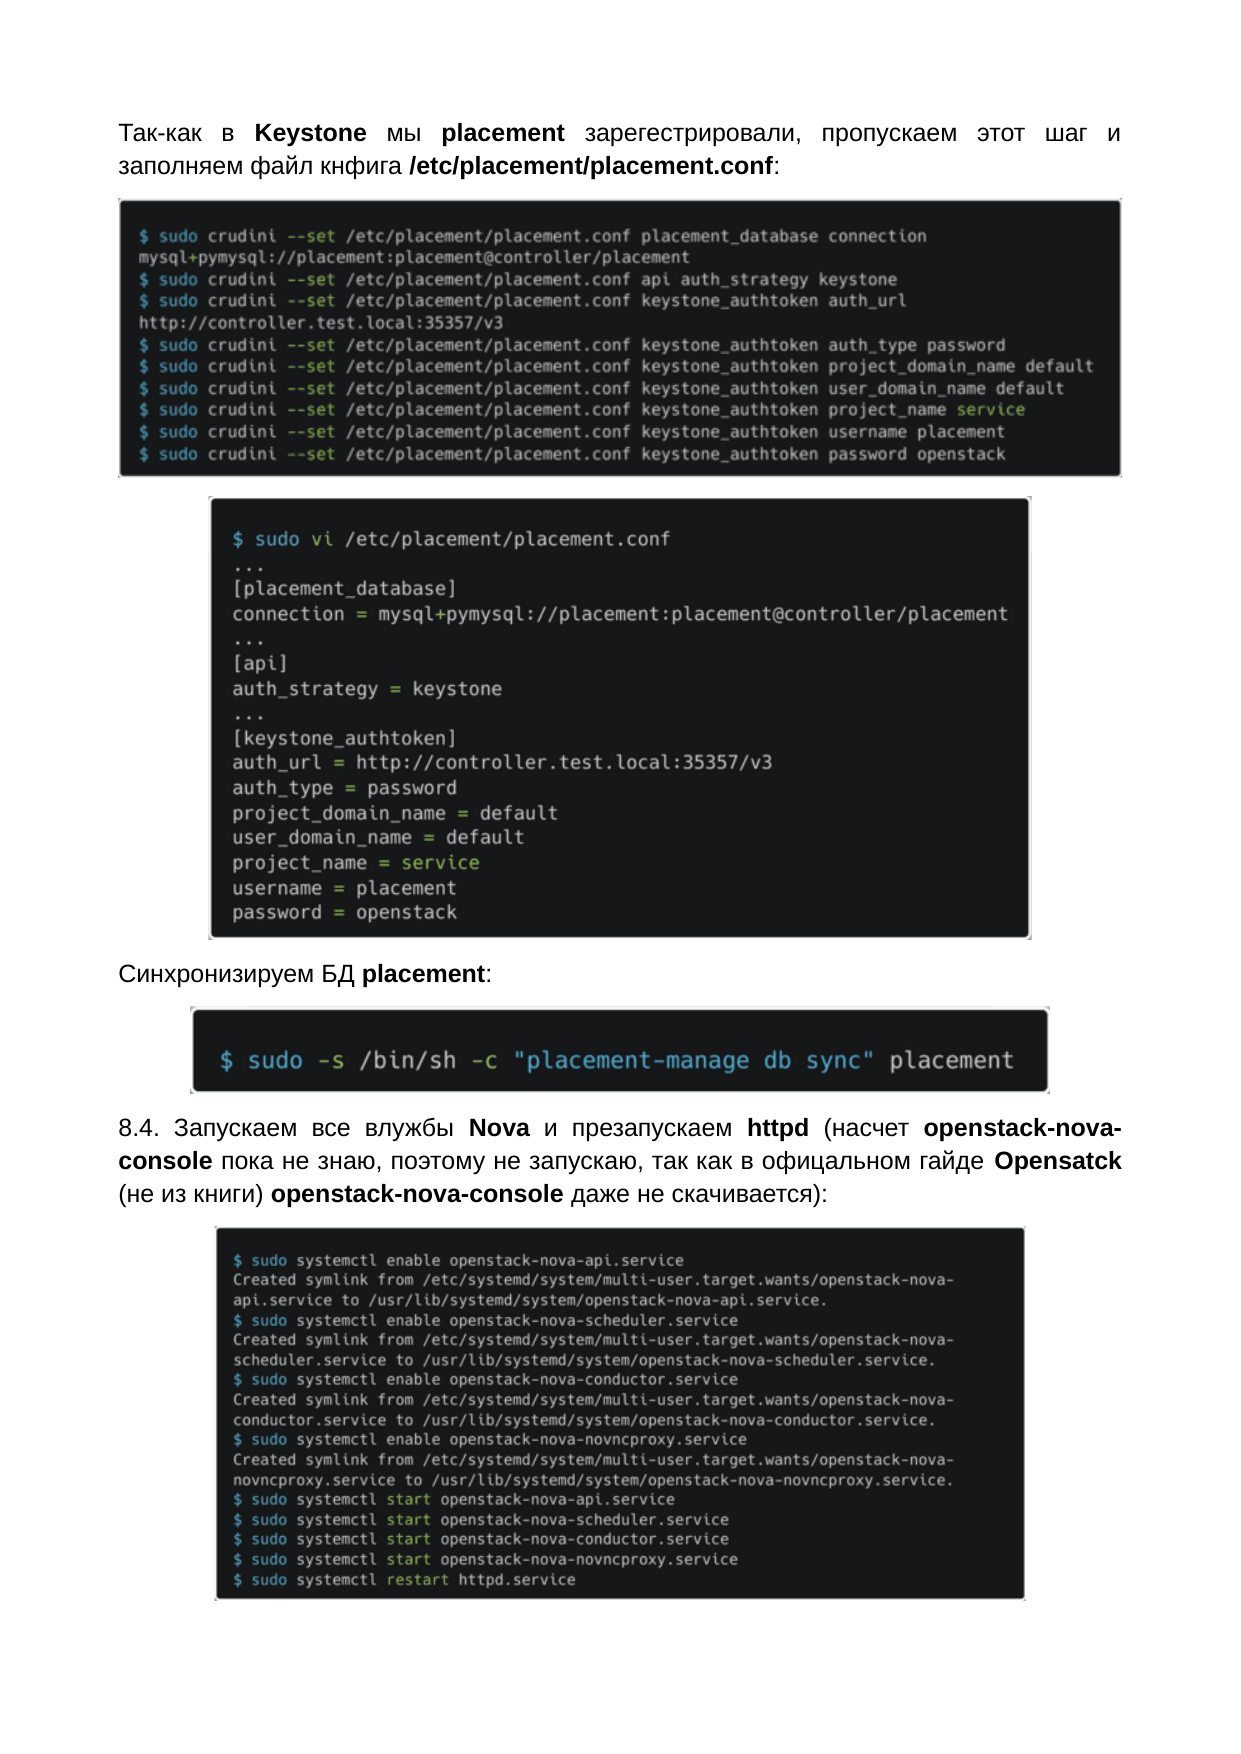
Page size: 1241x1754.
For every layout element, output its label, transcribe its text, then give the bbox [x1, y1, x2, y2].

text Так-как в Keystone мы placement зарегестрировали, пропускаем этот шаг и заполняем файл кнфига /etc/placement/placement.conf: [118, 118, 1122, 180]
picture [118, 198, 1123, 478]
text Синхронизируем БД placement: [118, 959, 1122, 987]
picture [190, 1006, 1050, 1094]
picture [214, 1226, 1026, 1601]
picture [208, 496, 1032, 940]
text 8.4. Запускаем все влужбы Nova и презапускаем httpd (насчет openstack-nova-console пока не знаю, поэтому не запускаю, так как в офицальном гайде Opensatck (не из книги) openstack-nova-console даже не скачивается): [118, 1113, 1122, 1207]
